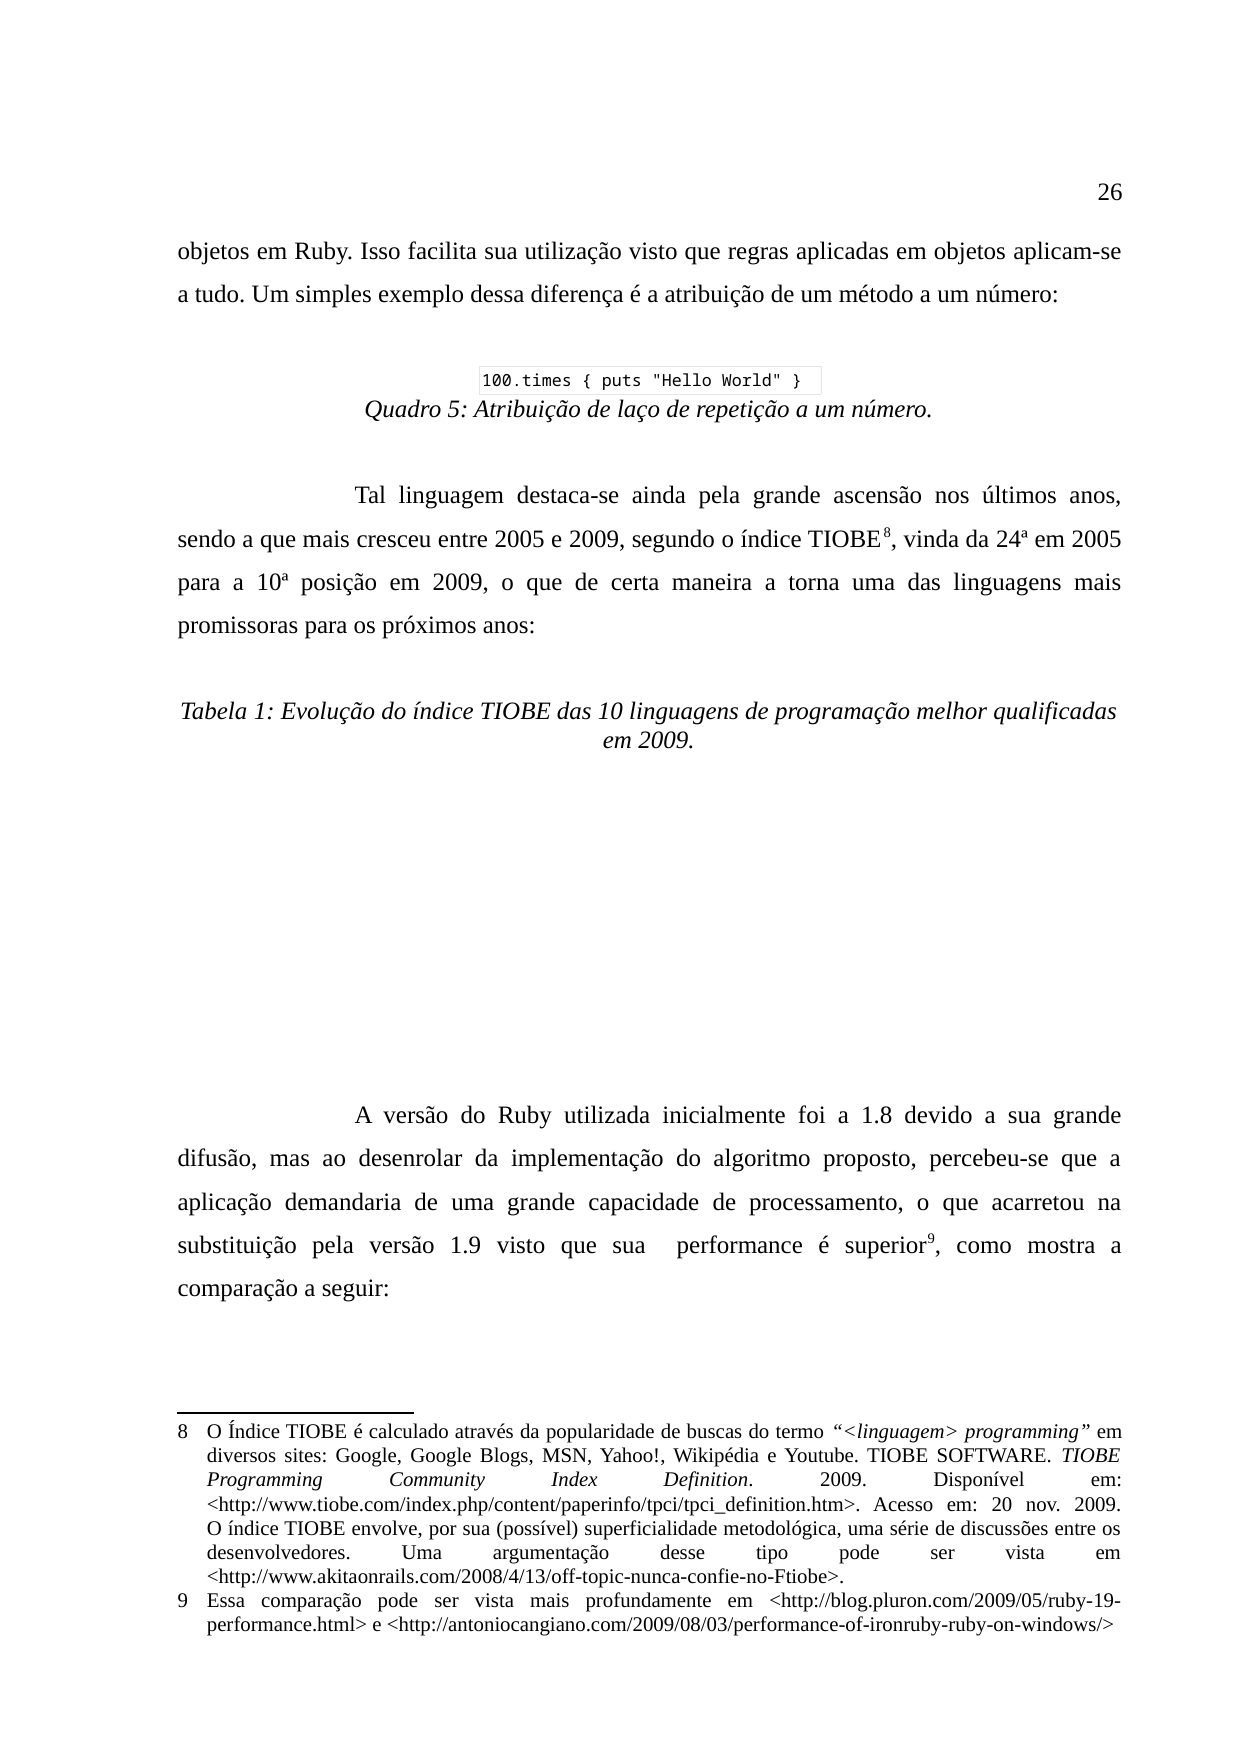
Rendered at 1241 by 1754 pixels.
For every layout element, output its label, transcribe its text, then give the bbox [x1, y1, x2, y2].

text Tal linguagem destaca-se ainda pela grande ascensão nos últimos anos, sendo a que mais cresceu entre 2005 e 2009, segundo o índice TIOBE, vinda da 24ª em 2005 para a 10ª posição em 2009, o que de certa maneira a torna uma das linguagens mais promissoras para os próximos anos: [177, 481, 1122, 639]
text O Índice TIOBE é calculado através da popularidade de buscas do termo “<linguagem> programming” em diversos sites: Google, Google Blogs, MSN, Yahoo!, Wikipédia e Youtube. TIOBE SOFTWARE. TIOBE Programming Community Index Definition. 2009. Disponível em: <http://www.tiobe.com/index.php/content/paperinfo/tpci/tpci_definition.htm>. Acesso em: 20 nov. 2009. O índice TIOBE envolve, por sua (possível) superficialidade metodológica, uma série de discussões entre os desenvolvedores. Uma argumentação desse tipo pode ser vista em <http://www.akitaonrails.com/2008/4/13/off-topic-nunca-confie-no-Ftiobe>. [177, 1419, 1122, 1588]
text 100.times { puts "Hello World" } [482, 368, 818, 391]
text Quadro 5: Atribuição de laço de repetição a um número. [177, 394, 1122, 423]
text Essa comparação pode ser vista mais profundamente em <http://blog.pluron.com/2009/05/ruby-19-performance.html> e <http://antoniocangiano.com/2009/08/03/performance-of-ironruby-ruby-on-windows/> [177, 1588, 1122, 1636]
text Tabela 1: Evolução do índice TIOBE das 10 linguagens de programação melhor qualificadas em 2009. [177, 696, 1122, 754]
text A versão do Ruby utilizada inicialmente foi a 1.8 devido a sua grande difusão, mas ao desenrolar da implementação do algoritmo proposto, percebeu-se que a aplicação demandaria de uma grande capacidade de processamento, o que acarretou na substituição pela versão 1.9 visto que sua performance é superior, como mostra a comparação a seguir: [177, 1100, 1122, 1302]
text objetos em Ruby. Isso facilita sua utilização visto que regras aplicadas em objetos aplicam-se a tudo. Um simples exemplo dessa diferença é a atribuição de um método a um número: [177, 236, 1122, 308]
